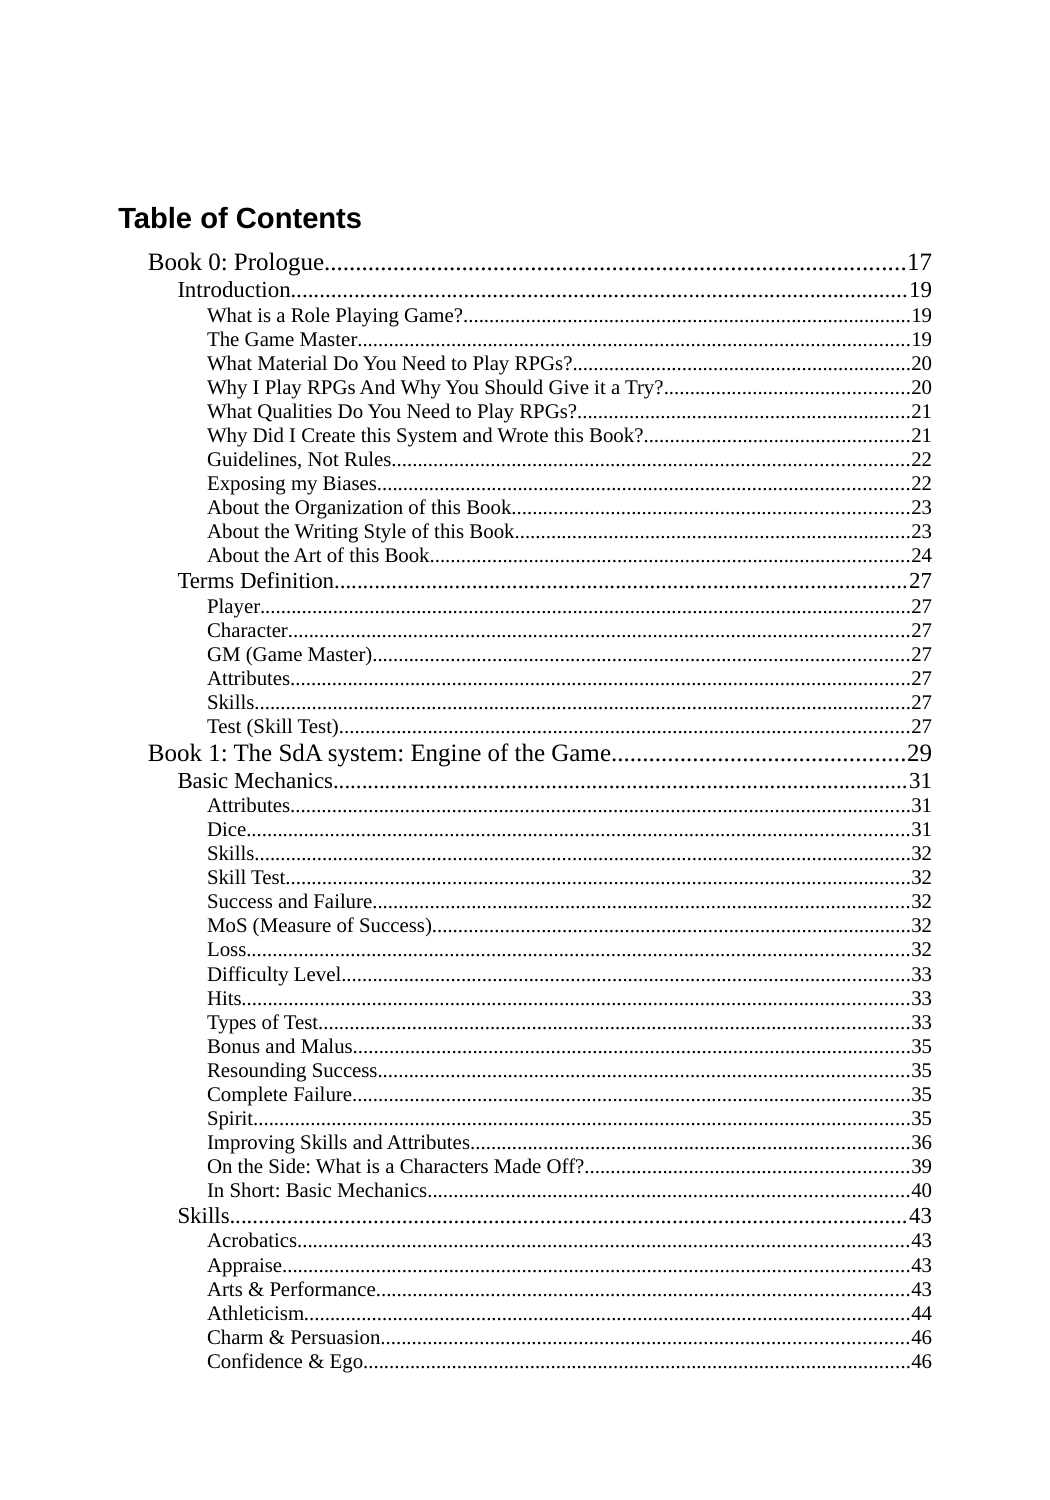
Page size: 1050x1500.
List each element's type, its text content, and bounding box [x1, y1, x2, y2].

text Appraise 43 [207, 1252, 932, 1277]
text Attributes 27 [207, 666, 932, 690]
text Success and Failure 32 [207, 889, 932, 913]
text Difficulty Level 33 [207, 961, 932, 986]
text Attributes 31 [207, 793, 932, 817]
text Bonus and Malus 35 [207, 1034, 932, 1058]
text Exposing my Biases 22 [207, 471, 932, 495]
text Athleticism 44 [207, 1301, 932, 1325]
text Why Did I Create this System and Wrote this Book? 21 [207, 423, 932, 447]
text Hits 33 [207, 986, 932, 1009]
text Loss 32 [207, 937, 932, 961]
subtitle Table of Contents [118, 201, 932, 235]
text Why I Play RPGs And Why You Should Give it a Try? 20 [207, 375, 932, 399]
text About the Writing Style of this Book 23 [207, 519, 932, 543]
text About the Organization of this Book 23 [207, 495, 932, 519]
text Guidelines, Not Rules 22 [207, 447, 932, 471]
text Skill Test 32 [207, 865, 932, 889]
text Acrobatics 43 [207, 1228, 932, 1252]
text Complete Failure 35 [207, 1082, 932, 1106]
text Arts & Performance 43 [207, 1277, 932, 1301]
text Types of Test 33 [207, 1009, 932, 1034]
text Charm & Persuasion 46 [207, 1325, 932, 1349]
text Skills 27 [207, 690, 932, 714]
text What is a Role Playing Game? 19 [207, 302, 932, 327]
text Skills 32 [207, 841, 932, 865]
text GM (Game Master) 27 [207, 642, 932, 666]
text What Qualities Do You Need to Play RPGs? 21 [207, 399, 932, 423]
text Book 0: Prologue 17 [148, 247, 932, 276]
text Book 1: The SdA system: Engine of the Game 29 [148, 738, 932, 767]
text Spirit 35 [207, 1106, 932, 1130]
text Player 27 [207, 593, 932, 618]
text In Short: Basic Mechanics 40 [207, 1178, 932, 1202]
text Character 27 [207, 618, 932, 642]
text Improving Skills and Attributes 36 [207, 1130, 932, 1154]
text The Game Master 19 [207, 327, 932, 351]
text Test (Skill Test) 27 [207, 714, 932, 738]
text Terms Definition 27 [177, 567, 932, 593]
text Basic Mechanics 31 [177, 767, 932, 793]
text What Material Do You Need to Play RPGs? 20 [207, 351, 932, 375]
text About the Art of this Book 24 [207, 543, 932, 567]
text Skills 43 [177, 1202, 932, 1228]
text Dice 31 [207, 817, 932, 841]
text MoS (Measure of Success) 32 [207, 913, 932, 937]
text On the Side: What is a Characters Made Off? 39 [207, 1154, 932, 1178]
text Resounding Success 35 [207, 1058, 932, 1082]
text Confidence & Ego 46 [207, 1349, 932, 1373]
text Introduction 19 [177, 276, 932, 302]
